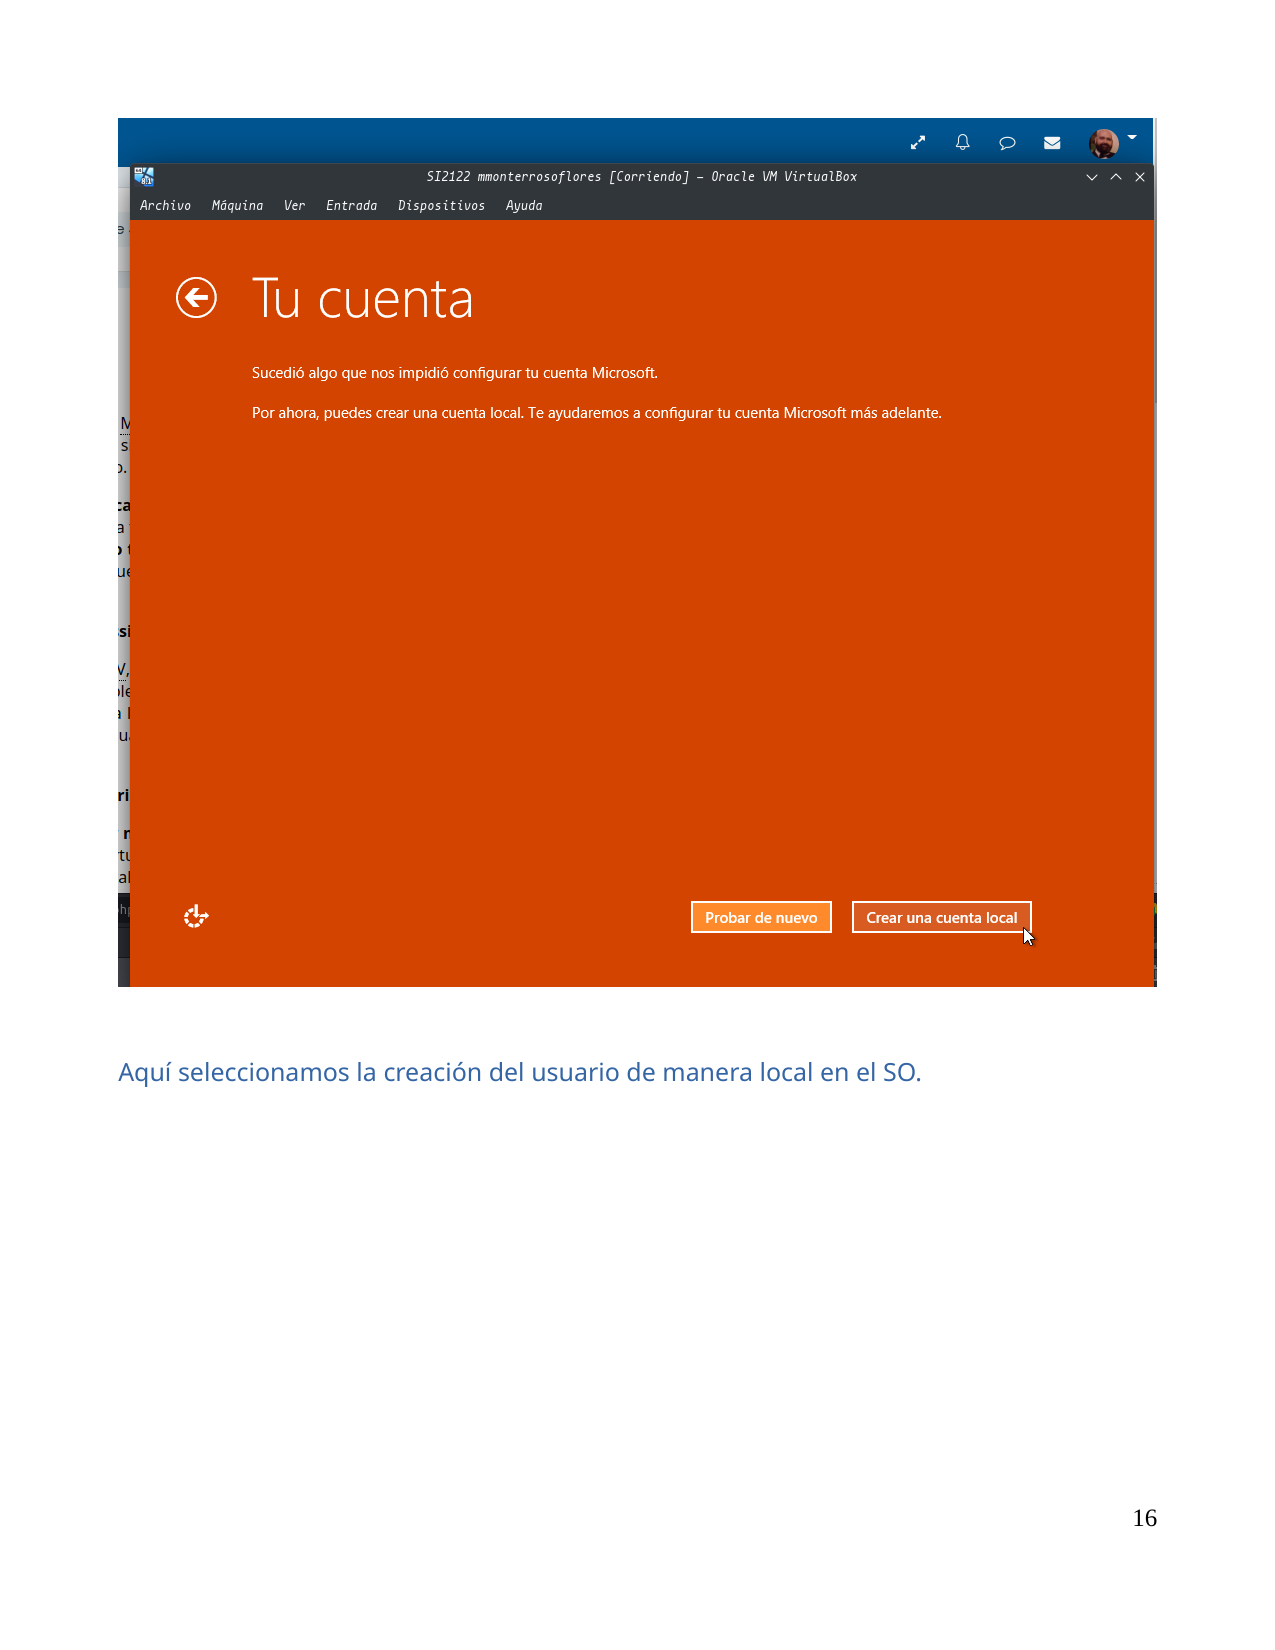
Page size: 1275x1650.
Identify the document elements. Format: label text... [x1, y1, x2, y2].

table_header [118, 987, 1157, 1021]
text Aquí seleccionamos la creación del usuario de manera local en el SO. [118, 1055, 1157, 1089]
picture [118, 118, 1157, 987]
